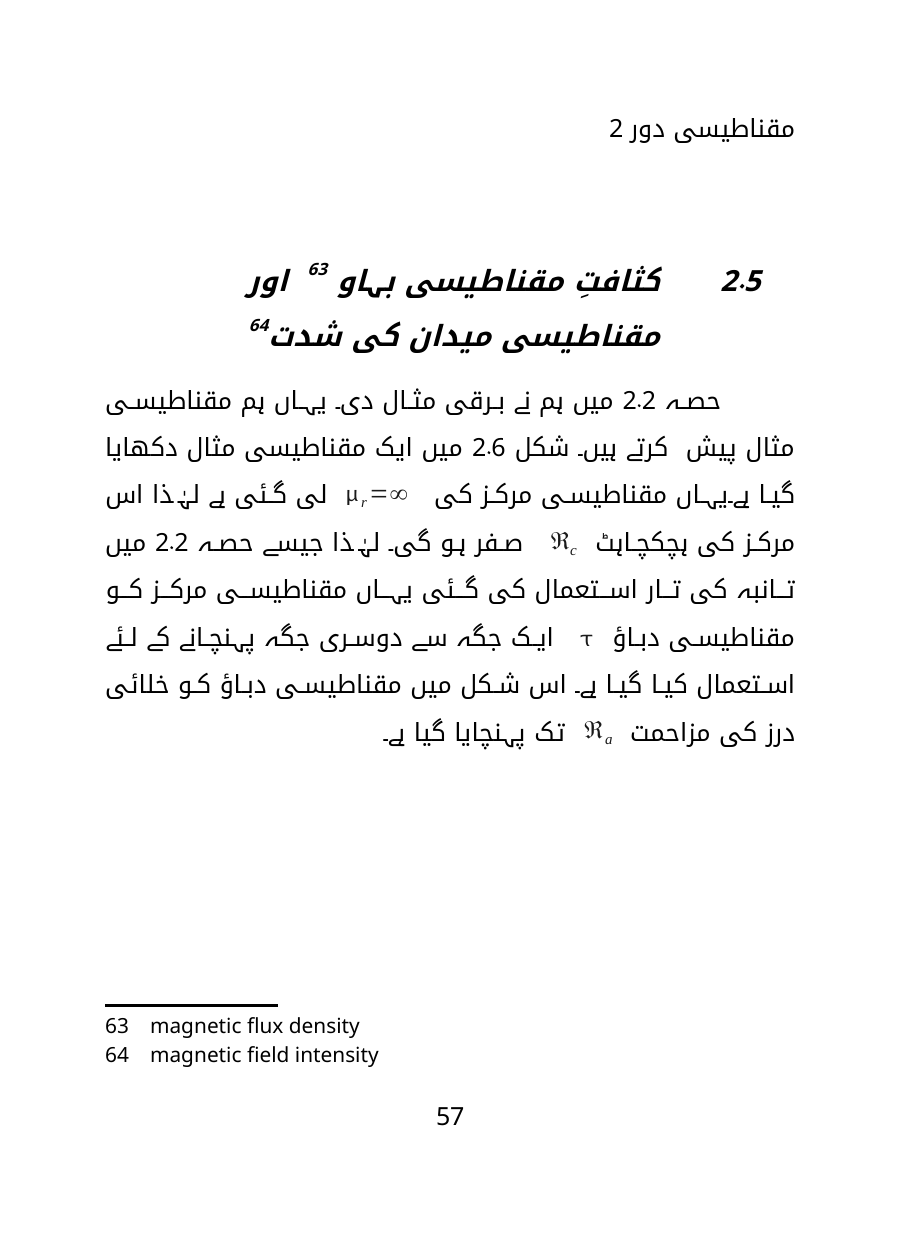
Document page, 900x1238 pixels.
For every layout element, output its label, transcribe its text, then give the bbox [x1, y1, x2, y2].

list magnetic field intensity [105, 1040, 795, 1068]
subtitle کثافتِ مقناطیسی بہاو اور مقناطیسی میدان کی شدت [105, 254, 720, 364]
text حصہ 2.2 میں ہم نے برقی مثال دی۔ یہاں ہم مقناطیسی مثال پیش کرتے ہیں۔ شکل 2.6 میں ایک مقناطیسی مثال دکھایا گیا ہے۔یہاں مقناطیسی مرکز کی لی گئی ہے لہٰذا اس مرکز کی ہچکچاہٹ صفر ہو گی۔ لہٰذا جیسے حصہ 2.2 میں تانبہ کی تار استعمال کی گئی یہاں مقناطیسی مرکز کو مقناطیسی دباؤ ایک جگہ سے دوسری جگہ پہنچانے کے لئے استعمال کیا گیا ہے۔ اس شکل میں مقناطیسی دباؤ کو خلائی درز کی مزاحمتتک پہنچایا گیا ہے۔ [105, 377, 795, 756]
list magnetic flux density [105, 1012, 795, 1040]
